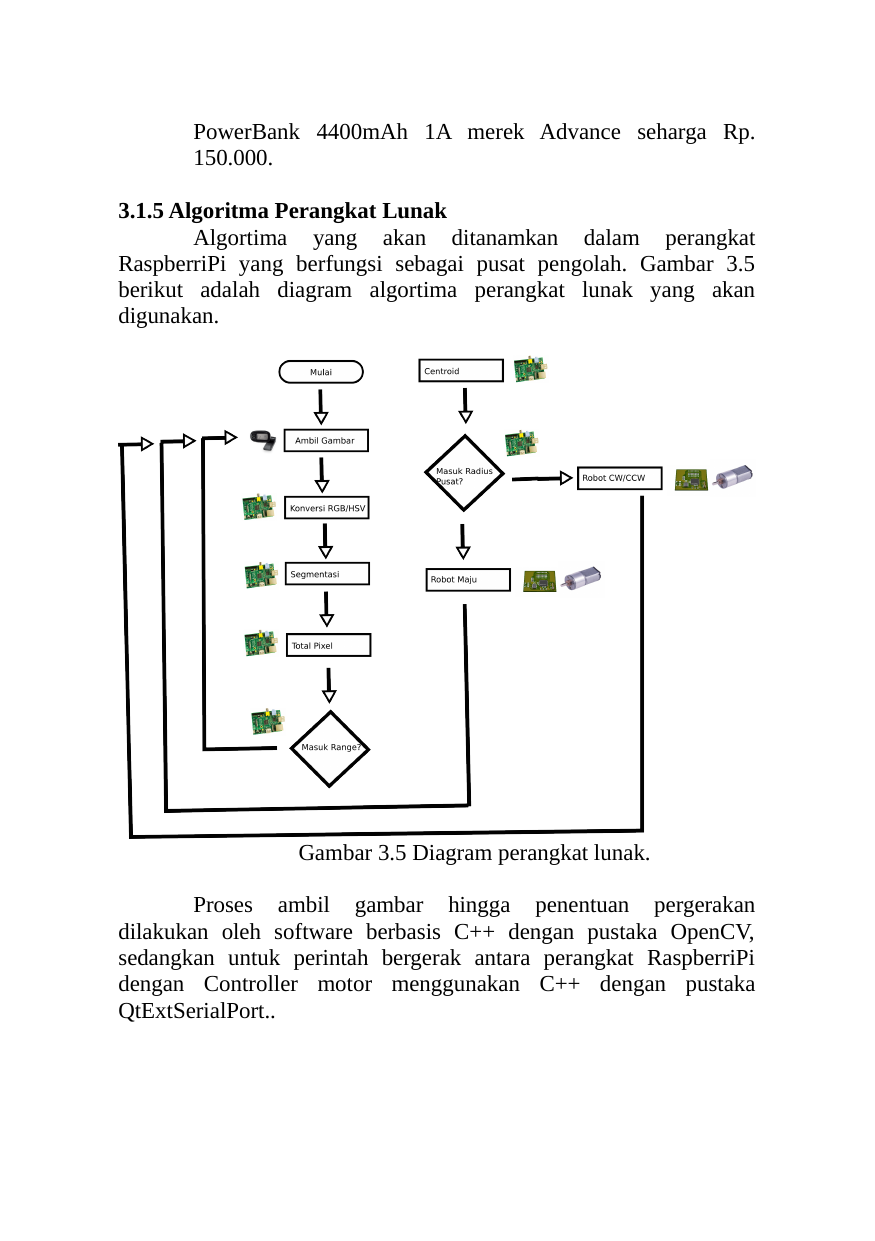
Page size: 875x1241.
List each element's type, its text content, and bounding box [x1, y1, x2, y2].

text Proses ambil gambar hingga penentuan pergerakan dilakukan oleh software berbasis C++ dengan pustaka OpenCV, sedangkan untuk perintah bergerak antara perangkat RaspberriPi dengan Controller motor menggunakan C++ dengan pustaka QtExtSerialPort.. [118, 891, 756, 1023]
text Gambar 3.5 Diagram perangkat lunak. [118, 839, 756, 865]
list PowerBank 4400mAh 1A merek Advance seharga Rp. 150.000. [156, 118, 756, 171]
text 3.1.5 Algoritma Perangkat Lunak [118, 197, 756, 223]
text Algortima yang akan ditanamkan dalam perangkat RaspberriPi yang berfungsi sebagai pusat pengolah. Gambar 3.5 berikut adalah diagram algortima perangkat lunak yang akan digunakan. [118, 223, 756, 329]
picture [118, 355, 756, 839]
